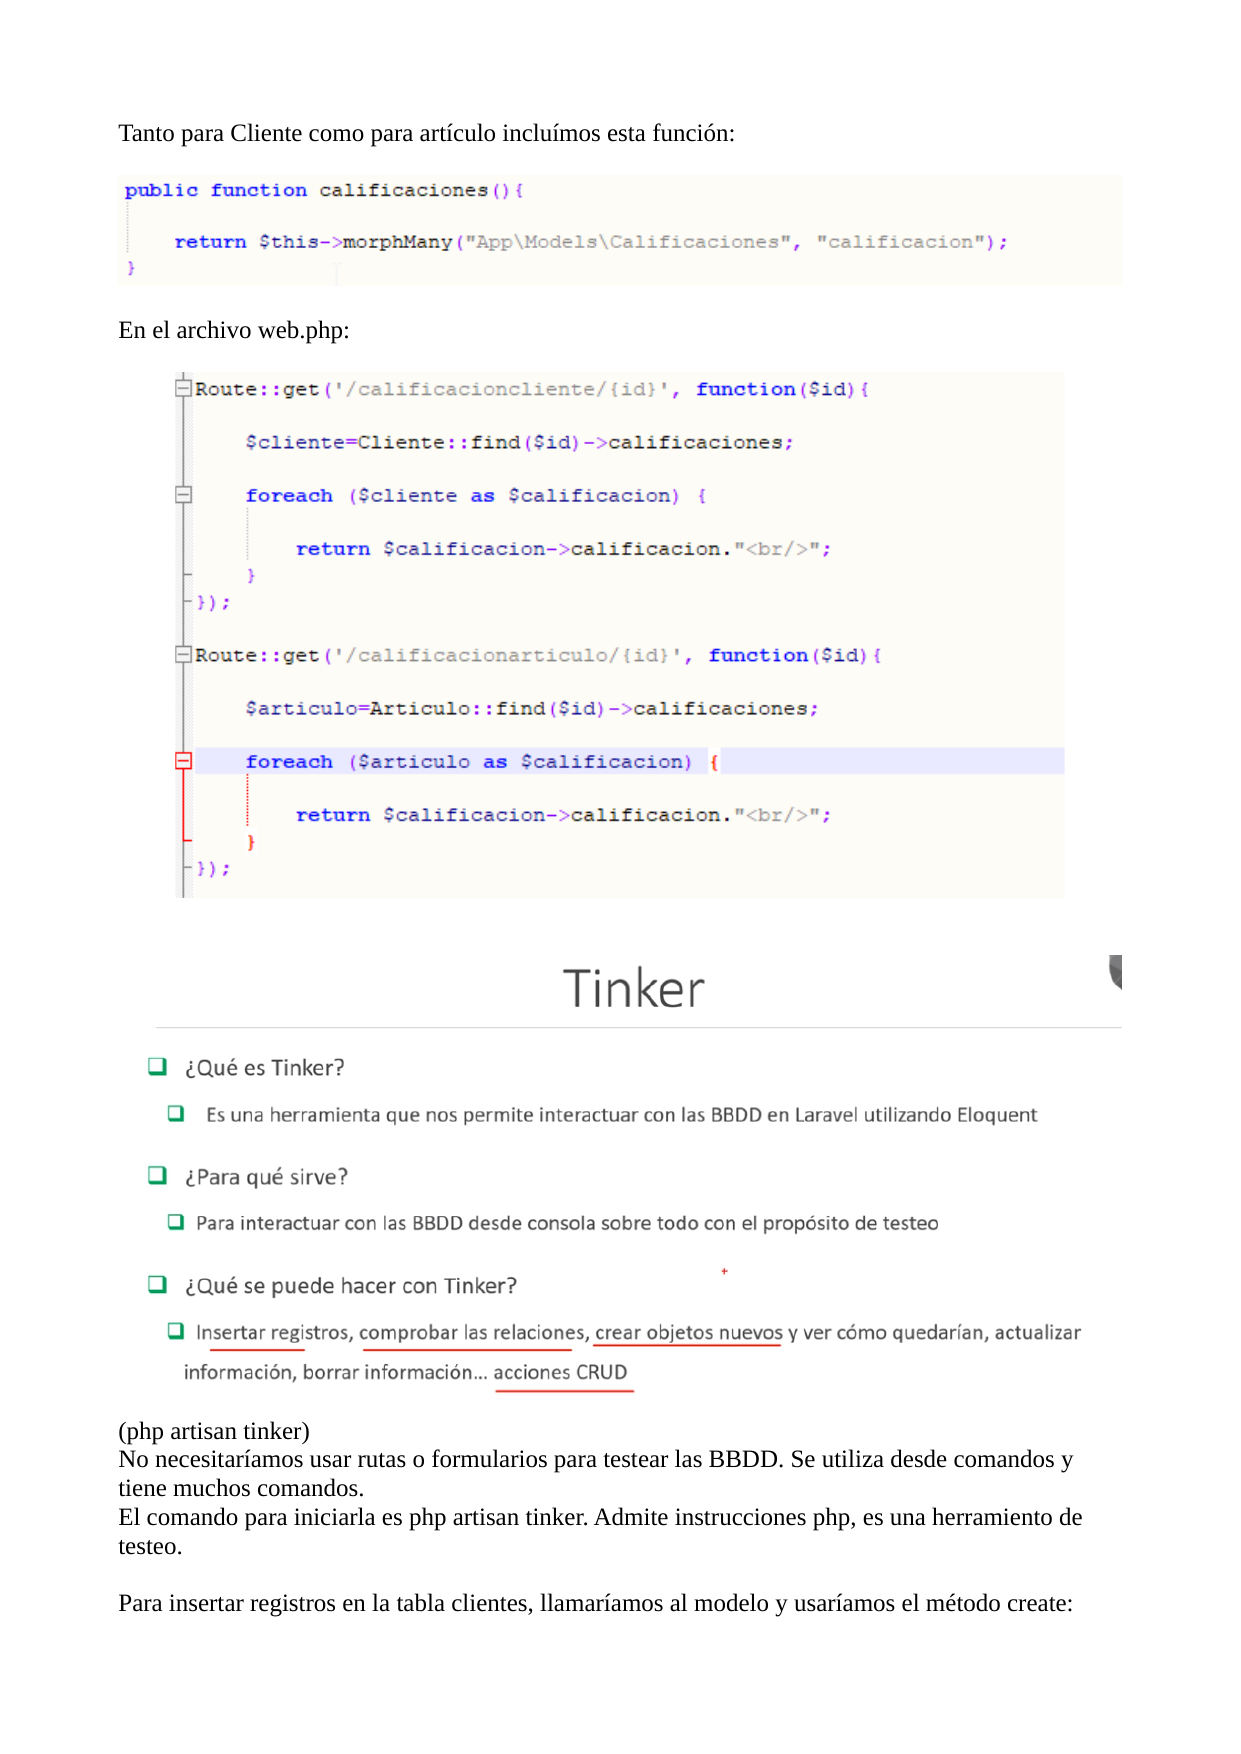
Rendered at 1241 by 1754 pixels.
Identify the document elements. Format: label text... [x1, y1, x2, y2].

text En el archivo web.php: [118, 315, 1122, 343]
picture [118, 175, 1122, 286]
text Para insertar registros en la tabla clientes, llamaríamos al modelo y usaríamos el método create: [118, 1588, 1122, 1617]
text Tanto para Cliente como para artículo incluímos esta función: [118, 118, 1122, 147]
text El comando para iniciarla es php artisan tinker. Admite instrucciones php, es una herramiento de testeo. [118, 1502, 1122, 1559]
picture [175, 372, 1065, 898]
text No necesitaríamos usar rutas o formularios para testear las BBDD. Se utiliza desde comandos y tiene muchos comandos. [118, 1444, 1122, 1502]
text (php artisan tinker) [118, 1416, 1122, 1444]
picture [118, 955, 1122, 1416]
